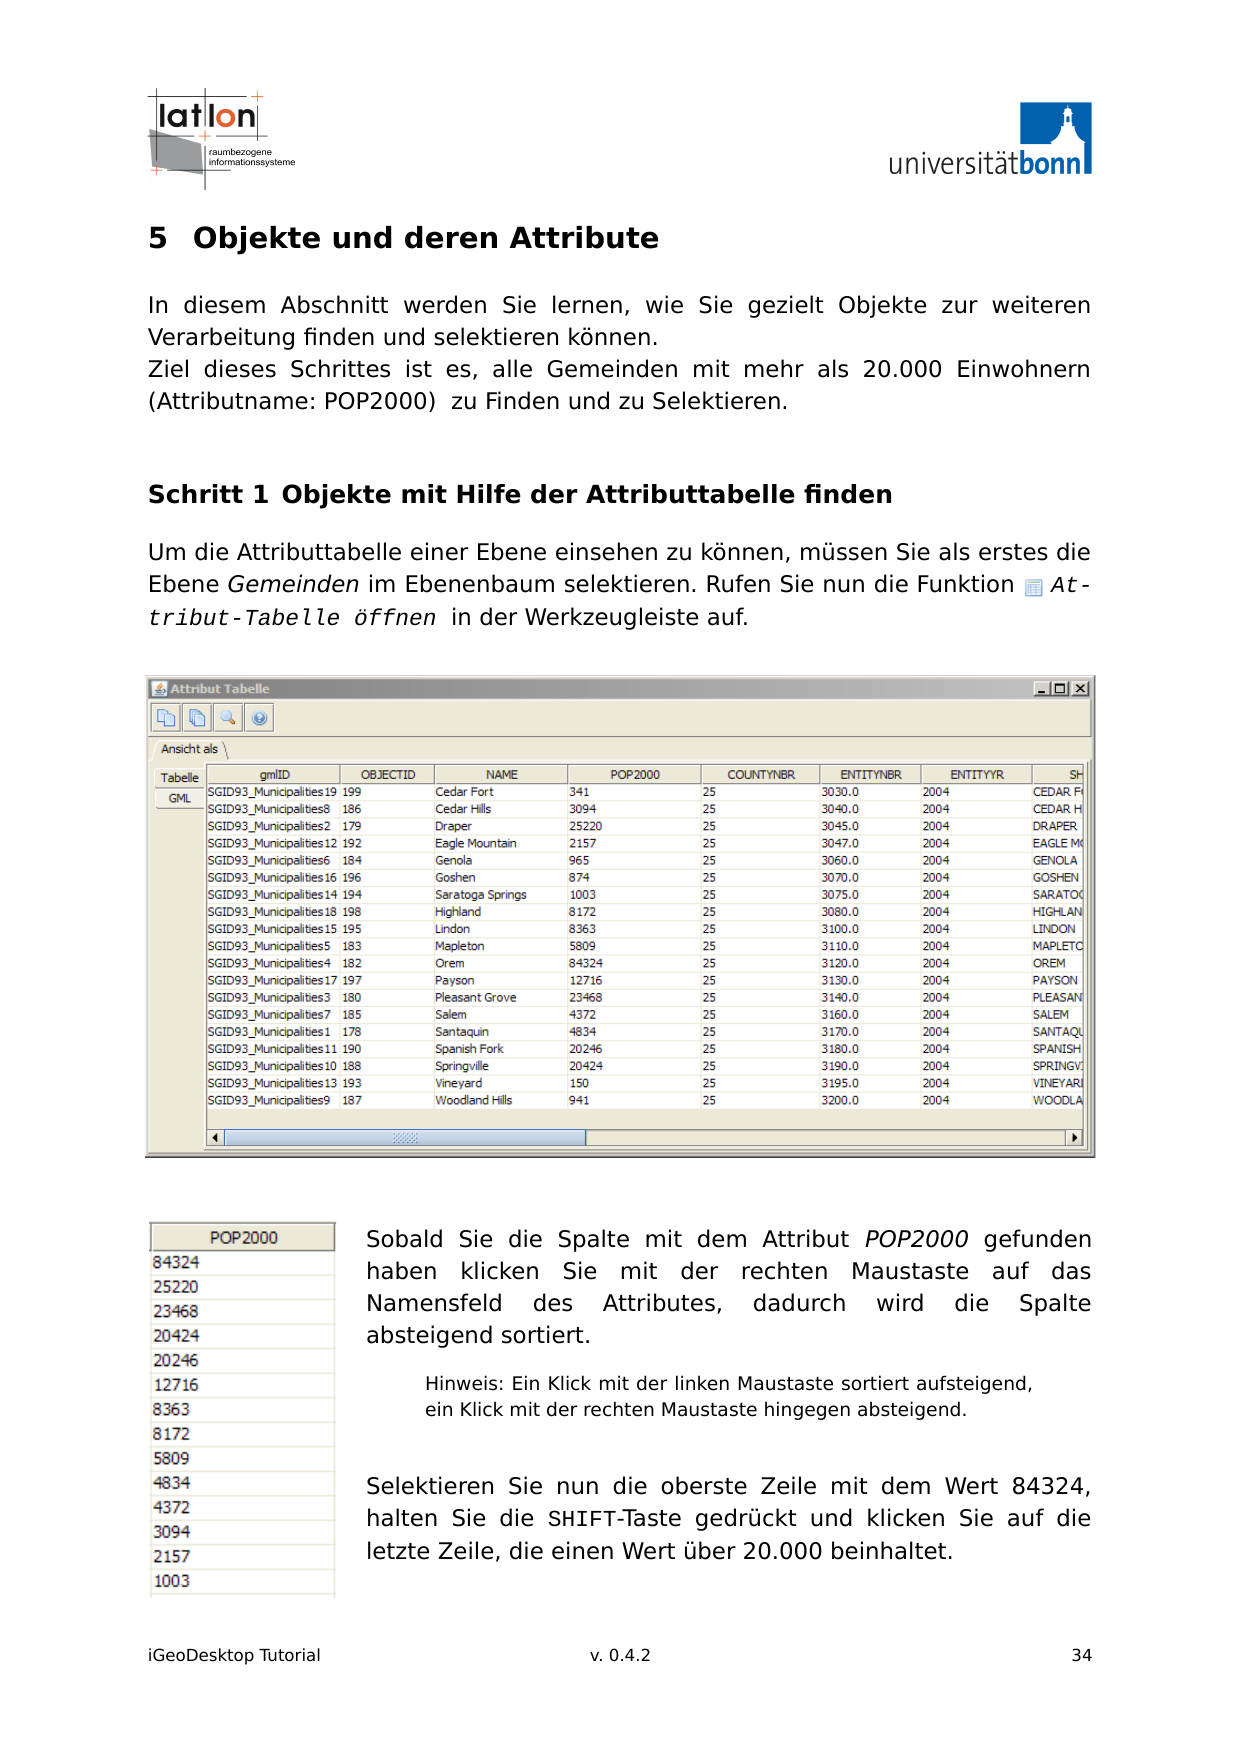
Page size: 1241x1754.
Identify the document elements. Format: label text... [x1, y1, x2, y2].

subtitle Objekte mit Hilfe der Attributtabelle finden [148, 480, 1092, 509]
text Sobald Sie die Spalte mit dem Attribut POP2000 gefunden haben klicken Sie mit der rechten Maustaste auf das Namensfeld des Attributes, dadurch wird die Spalte absteigend sortiert. [148, 1158, 1092, 1349]
picture [144, 675, 1096, 1158]
picture [889, 102, 1093, 174]
picture [147, 88, 295, 190]
text Um die Attributtabelle einer Ebene einsehen zu können, müssen Sie als erstes die Ebene Gemeinden im Ebenenbaum selektieren. Rufen Sie nun die Funktion At­tribut-Tabelle öffnen in der Werkzeugleiste auf. [148, 539, 1092, 633]
picture [1024, 578, 1044, 598]
subtitle Objekte und deren Attribute [148, 221, 1092, 255]
text Hinweis: Ein Klick mit der linken Maustaste sortiert aufsteigend, ein Klick mit der rechten Maustaste hingegen absteigend. [337, 1373, 1033, 1421]
text Selektieren Sie nun die oberste Zeile mit dem Wert 84324, halten Sie die SHIFT-Taste gedrückt und klicken Sie auf die letzte Zeile, die einen Wert über 20.000 beinhaltet. [337, 1473, 1092, 1565]
text In diesem Abschnitt werden Sie lernen, wie Sie gezielt Objekte zur weiteren Verarbeitung finden und selektieren können. Ziel dieses Schrittes ist es, alle Gemeinden mit mehr als 20.000 Einwohnern (Attributname: POP2000) zu Finden und zu Selektieren. [148, 292, 1092, 415]
picture [149, 1221, 337, 1598]
